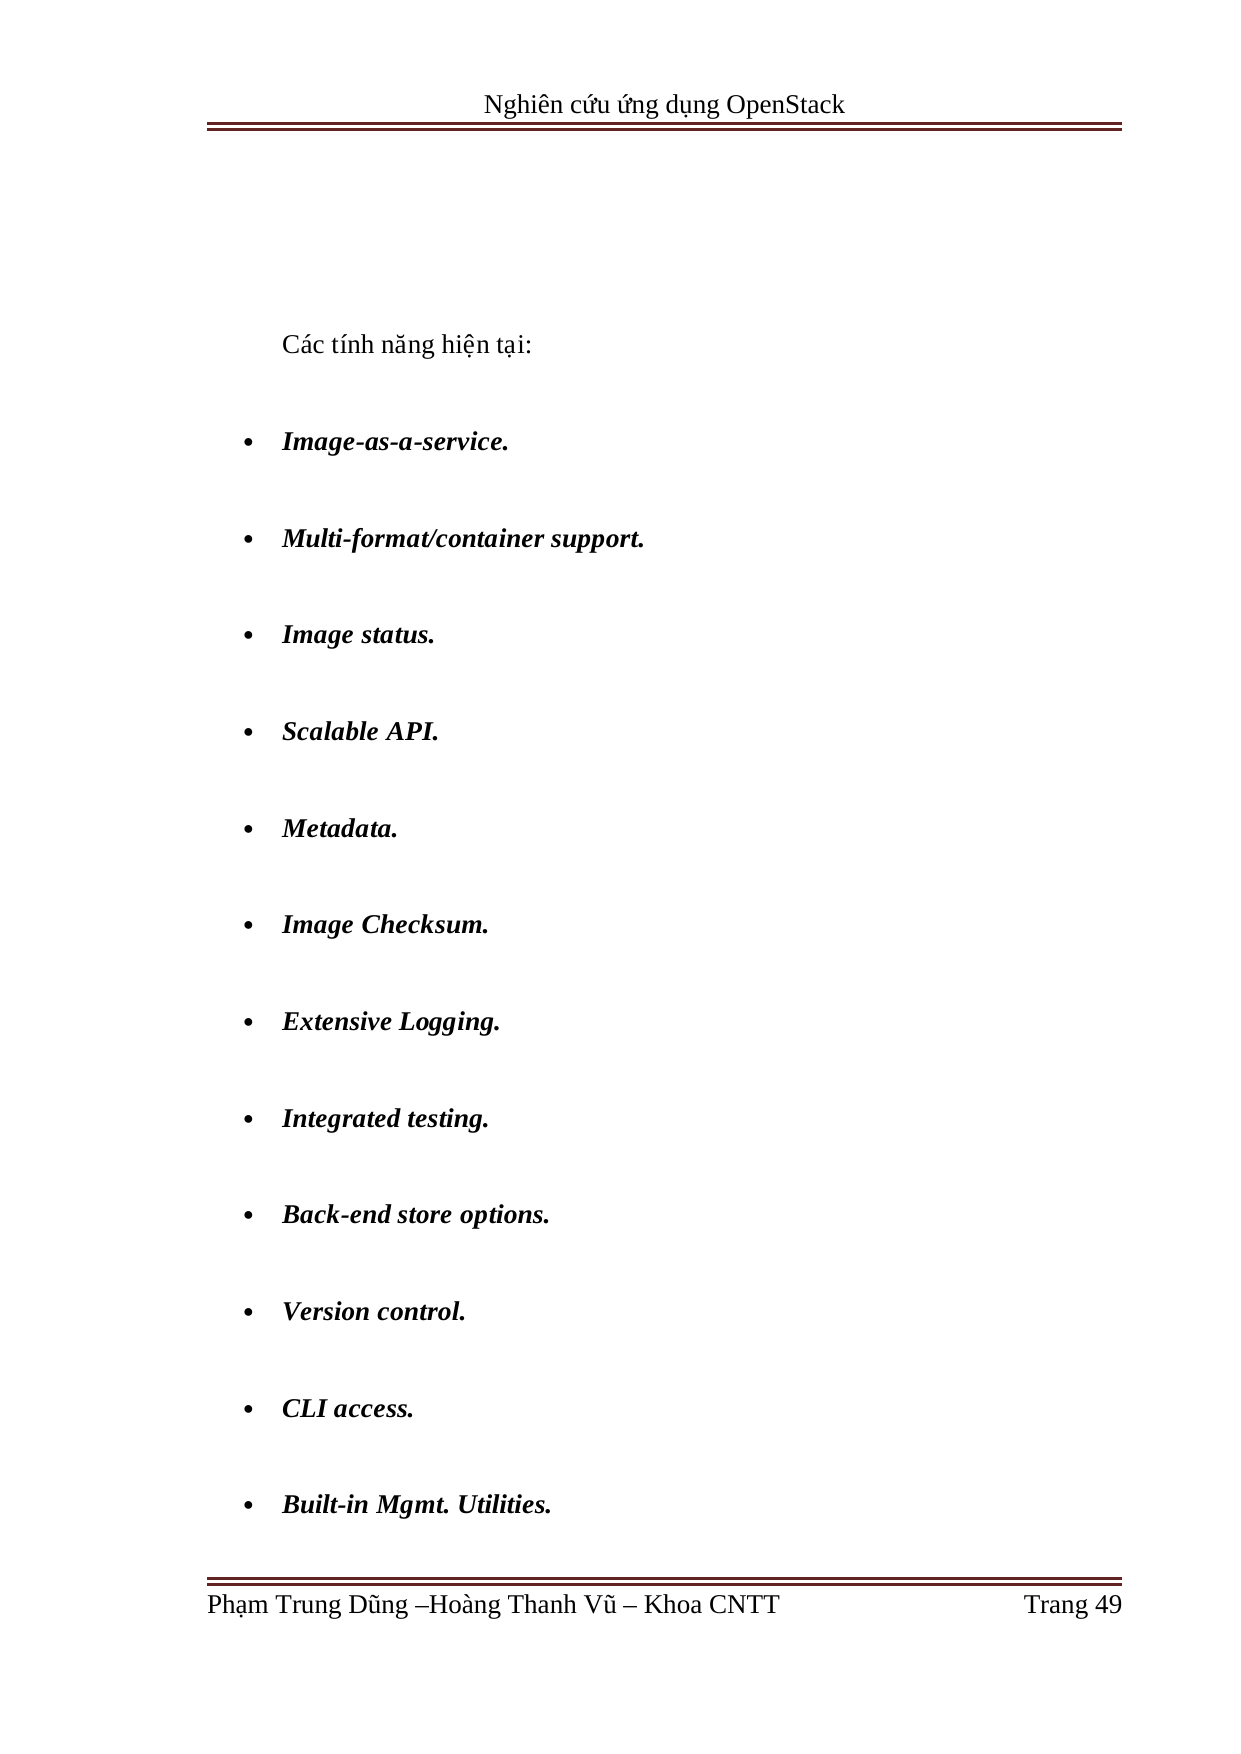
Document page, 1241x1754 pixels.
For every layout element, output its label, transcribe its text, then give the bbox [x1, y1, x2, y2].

list Extensive Logging. [244, 1005, 1122, 1036]
list Back-end store options. [244, 1198, 1122, 1229]
list Image status. [244, 618, 1122, 649]
list Version control. [244, 1295, 1122, 1326]
text Các tính năng hiện tại: [207, 328, 1122, 359]
list Image Checksum. [244, 908, 1122, 939]
list Built-in Mgmt. Utilities. [244, 1488, 1122, 1519]
list Image-as-a-service. [244, 425, 1122, 456]
list Integrated testing. [244, 1102, 1122, 1133]
list Scalable API. [244, 715, 1122, 746]
list Metadata. [244, 812, 1122, 843]
list CLI access. [244, 1392, 1122, 1423]
list Multi-format/container support. [244, 522, 1122, 553]
